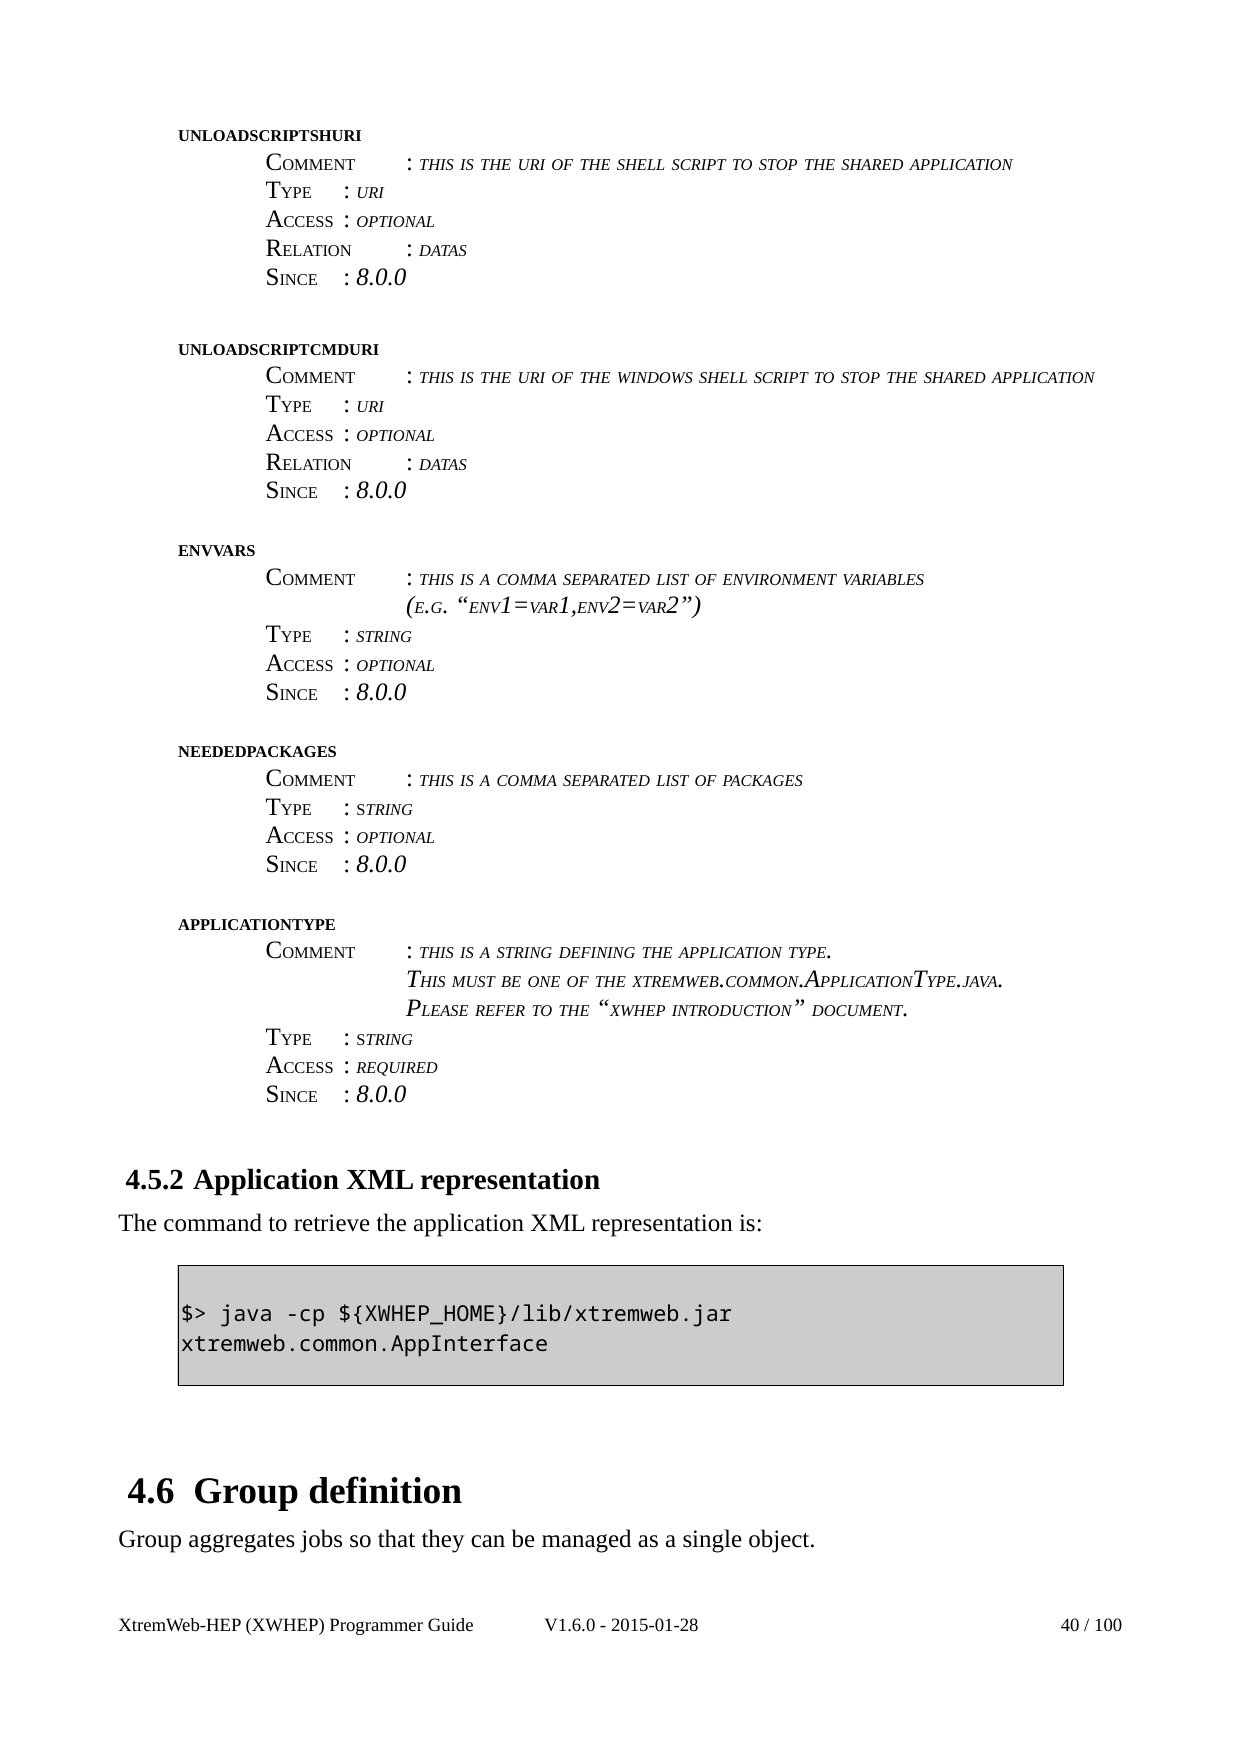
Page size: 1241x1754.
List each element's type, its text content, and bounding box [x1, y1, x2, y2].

text envvars [178, 533, 1122, 562]
text Type : string [265, 619, 1122, 648]
text Since : 8.0.0 [265, 262, 1122, 291]
text unloadscriptshuri [178, 118, 1122, 147]
text Type : uri [265, 389, 1122, 418]
text applicationtype [178, 907, 1122, 936]
text Since : 8.0.0 [265, 849, 1122, 878]
text Access : optional [265, 418, 1122, 447]
text Type : uri [265, 176, 1122, 204]
text The command to retrieve the application XML representation is: [118, 1208, 1122, 1237]
text $> java -cp ${XWHEP_HOME}/lib/xtremweb.jar xtremweb.common.AppInterface [179, 1295, 1063, 1355]
text Type : string [265, 792, 1122, 821]
text Comment : this is a comma separated list of packages [265, 763, 1122, 792]
subtitle Group definition [118, 1468, 1122, 1511]
text Access : required [265, 1051, 1122, 1079]
text Since : 8.0.0 [265, 677, 1122, 706]
text Access : optional [265, 821, 1122, 849]
text Relation : datas [265, 233, 1122, 262]
text Since : 8.0.0 [265, 476, 1122, 504]
text Group aggregates jobs so that they can be managed as a single object. [118, 1524, 1122, 1552]
text unloadscriptcmduri [178, 332, 1122, 361]
text Comment : this is the uri of the windows shell script to stop the shared application [265, 361, 1122, 389]
subtitle Application XML representation [118, 1162, 1122, 1195]
text Access : optional [265, 648, 1122, 677]
text Type : string [265, 1022, 1122, 1051]
text Comment : this is a comma separated list of environment variables (e.g. “env1=var1,env2=var2”) [265, 562, 1122, 619]
text Comment : this is the uri of the shell script to stop the shared application [265, 147, 1122, 176]
text Comment : this is a string defining the application type. This must be one of the xtremweb.common.ApplicationType.java. Please refer to the “xwhep introduction” document. [265, 936, 1122, 1022]
text neededpackages [178, 734, 1122, 763]
text Access : optional [265, 204, 1122, 233]
text Relation : datas [265, 447, 1122, 476]
text Since : 8.0.0 [265, 1079, 1122, 1108]
